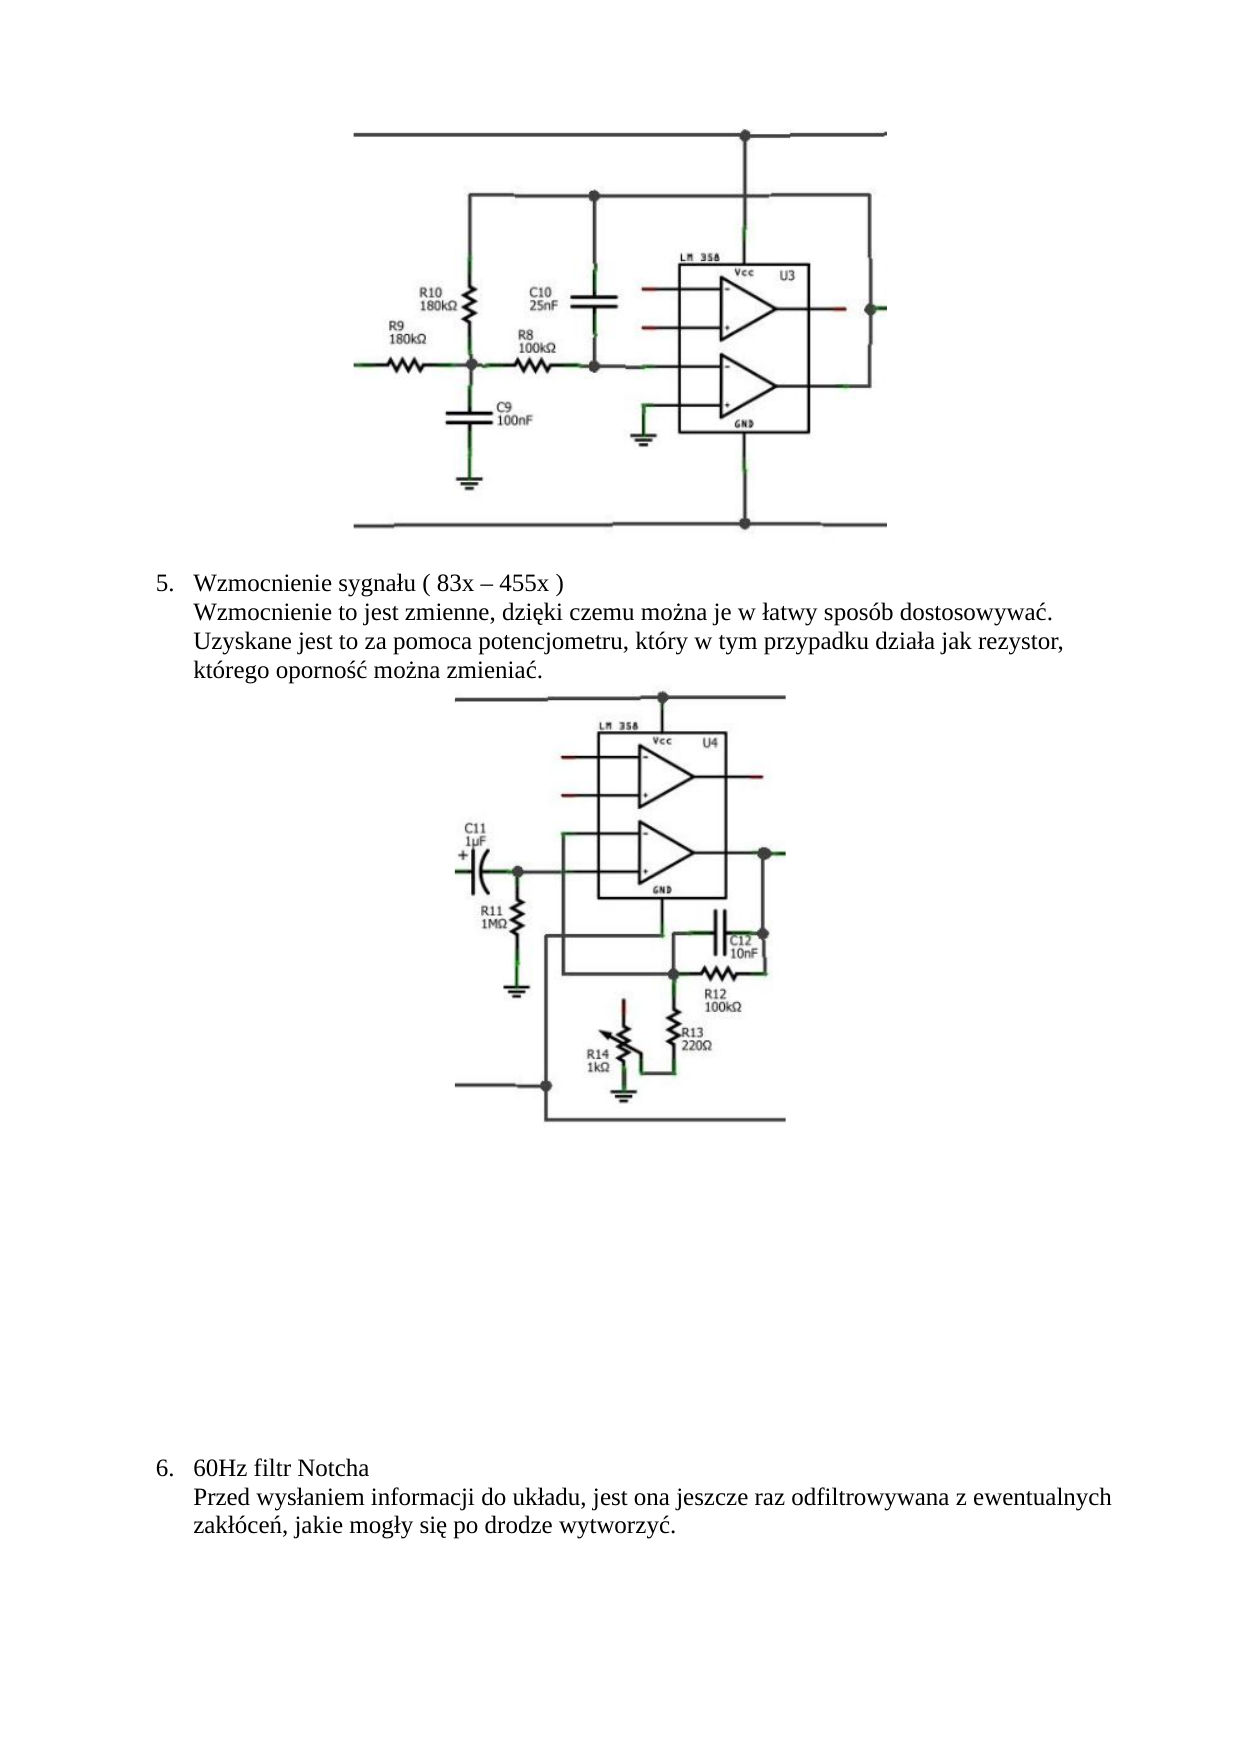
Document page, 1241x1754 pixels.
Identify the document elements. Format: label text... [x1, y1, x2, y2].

picture [454, 683, 786, 1137]
list 60Hz filtr Notcha Przed wysłaniem informacji do układu, jest ona jeszcze raz odfiltrowywana z ewentualnych zakłóceń, jakie mogły się po drodze wytworzyć. [156, 1453, 1122, 1539]
list Wzmocnienie sygnału ( 83x – 455x ) Wzmocnienie to jest zmienne, dzięki czemu można je w łatwy sposób dostosowywać. Uzyskane jest to za pomoca potencjometru, który w tym przypadku działa jak rezystor, którego oporność można zmieniać. [156, 568, 1122, 683]
picture [353, 118, 887, 540]
